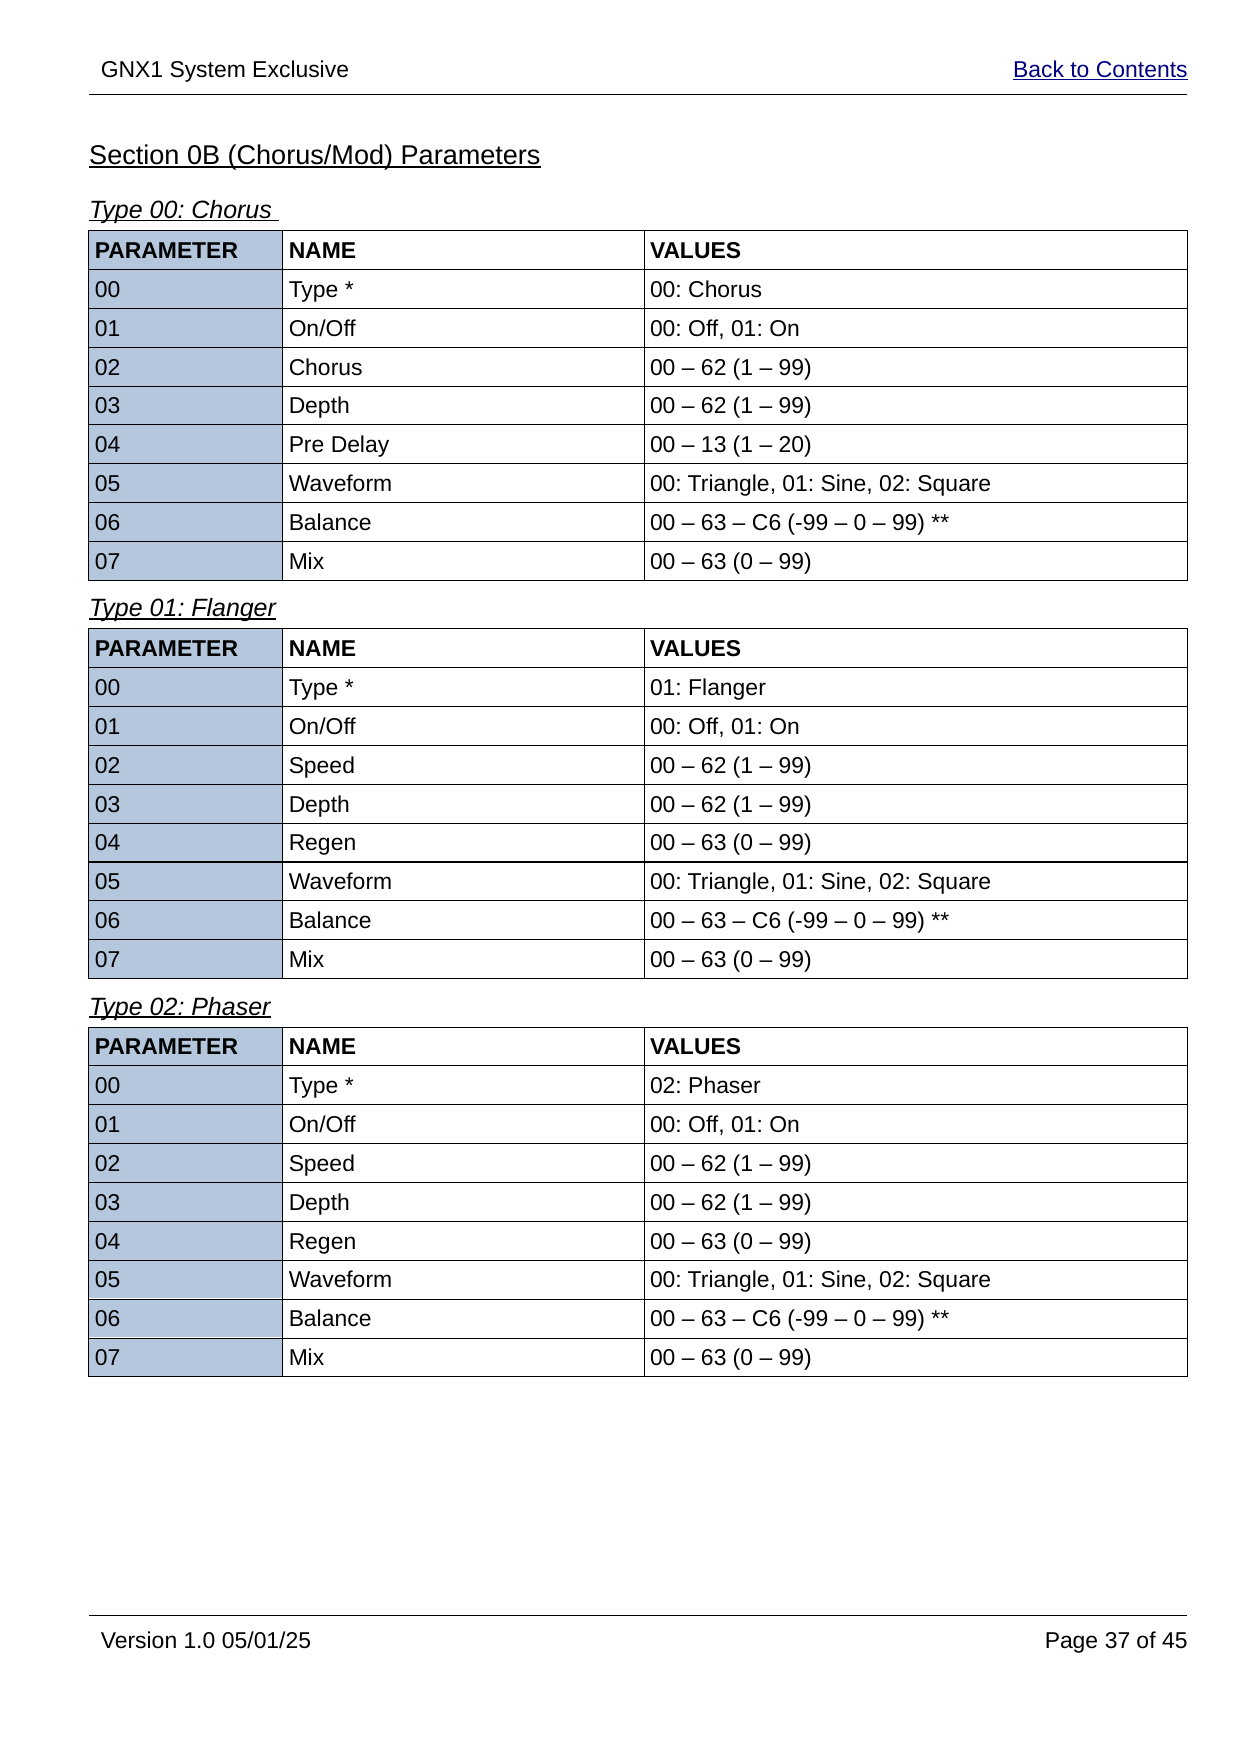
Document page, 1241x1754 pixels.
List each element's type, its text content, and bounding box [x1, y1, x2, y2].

table_cell 00: Triangle, 01: Sine, 02: Square [645, 464, 1187, 502]
table_cell 01 [89, 707, 282, 745]
table_cell Depth [283, 387, 644, 424]
table_cell 05 [89, 464, 282, 502]
table_cell 00 – 63 (0 – 99) [645, 824, 1187, 861]
subtitle Type 00: Chorus [89, 195, 1187, 224]
table_cell 00 – 62 (1 – 99) [645, 746, 1187, 784]
table_cell 00 – 62 (1 – 99) [645, 1144, 1187, 1182]
table_cell 01: Flanger [645, 668, 1187, 706]
table_cell 06 [89, 1300, 282, 1337]
table_cell On/Off [283, 1105, 644, 1143]
subtitle Type 01: Flanger [89, 593, 1187, 622]
table_cell 00: Off, 01: On [645, 707, 1187, 745]
table_cell 04 [89, 1222, 282, 1260]
table_header PARAMETER [89, 1028, 282, 1065]
table_cell 04 [89, 824, 282, 861]
table_cell 00 – 62 (1 – 99) [645, 785, 1187, 823]
table_cell Type * [283, 1066, 644, 1104]
table_cell 06 [89, 901, 282, 939]
table_cell 00 [89, 668, 282, 706]
table_cell Balance [283, 1300, 644, 1337]
table_cell Mix [283, 1339, 644, 1376]
table_cell Mix [283, 542, 644, 580]
table_cell 00 – 62 (1 – 99) [645, 348, 1187, 386]
table_cell 02: Phaser [645, 1066, 1187, 1104]
subtitle Type 02: Phaser [89, 992, 1187, 1020]
table_cell 00 – 63 (0 – 99) [645, 1339, 1187, 1376]
table_cell 07 [89, 1339, 282, 1376]
table_cell 00: Off, 01: On [645, 309, 1187, 347]
table_cell On/Off [283, 707, 644, 745]
table_cell 00 [89, 270, 282, 308]
table_header NAME [283, 1028, 644, 1065]
table_cell 02 [89, 348, 282, 386]
table_cell 00 – 63 (0 – 99) [645, 940, 1187, 978]
table_cell 01 [89, 1105, 282, 1143]
table_cell Waveform [283, 464, 644, 502]
table_cell 02 [89, 746, 282, 784]
table_cell 03 [89, 387, 282, 424]
table_cell 00 – 63 – C6 (-99 – 0 – 99) ** [645, 503, 1187, 541]
table_cell 01 [89, 309, 282, 347]
table_cell Balance [283, 503, 644, 541]
table_cell Depth [283, 785, 644, 823]
table_cell Type * [283, 270, 644, 308]
table_cell 00 – 62 (1 – 99) [645, 1183, 1187, 1221]
table_cell Depth [283, 1183, 644, 1221]
table_cell 03 [89, 1183, 282, 1221]
subtitle Section 0B (Chorus/Mod) Parameters [89, 139, 1187, 170]
table_cell 00 – 63 – C6 (-99 – 0 – 99) ** [645, 1300, 1187, 1337]
table_cell 00 [89, 1066, 282, 1104]
table_cell 03 [89, 785, 282, 823]
table_header VALUES [645, 629, 1187, 667]
table_cell 00: Triangle, 01: Sine, 02: Square [645, 1261, 1187, 1298]
table_cell On/Off [283, 309, 644, 347]
table_header VALUES [645, 231, 1187, 269]
table_cell Regen [283, 824, 644, 861]
table_cell 00 – 62 (1 – 99) [645, 387, 1187, 424]
table_cell Chorus [283, 348, 644, 386]
table_cell 00: Off, 01: On [645, 1105, 1187, 1143]
table_cell Mix [283, 940, 644, 978]
table_cell 02 [89, 1144, 282, 1182]
table_cell Speed [283, 1144, 644, 1182]
table_cell Waveform [283, 863, 644, 900]
table_cell Speed [283, 746, 644, 784]
table_cell 00 – 13 (1 – 20) [645, 425, 1187, 463]
table_cell 00 – 63 (0 – 99) [645, 542, 1187, 580]
table_cell Pre Delay [283, 425, 644, 463]
table_cell 05 [89, 1261, 282, 1298]
table_header PARAMETER [89, 231, 282, 269]
table_header VALUES [645, 1028, 1187, 1065]
table_cell 07 [89, 542, 282, 580]
table_cell 00 – 63 (0 – 99) [645, 1222, 1187, 1260]
table_cell Balance [283, 901, 644, 939]
table_cell 06 [89, 503, 282, 541]
table_cell 05 [89, 863, 282, 900]
table_cell 00: Chorus [645, 270, 1187, 308]
table_header NAME [283, 231, 644, 269]
table_cell 04 [89, 425, 282, 463]
table_cell Waveform [283, 1261, 644, 1298]
table_header NAME [283, 629, 644, 667]
table_header PARAMETER [89, 629, 282, 667]
table_cell 00: Triangle, 01: Sine, 02: Square [645, 863, 1187, 900]
table_cell Type * [283, 668, 644, 706]
table_cell 07 [89, 940, 282, 978]
table_cell Regen [283, 1222, 644, 1260]
table_cell 00 – 63 – C6 (-99 – 0 – 99) ** [645, 901, 1187, 939]
